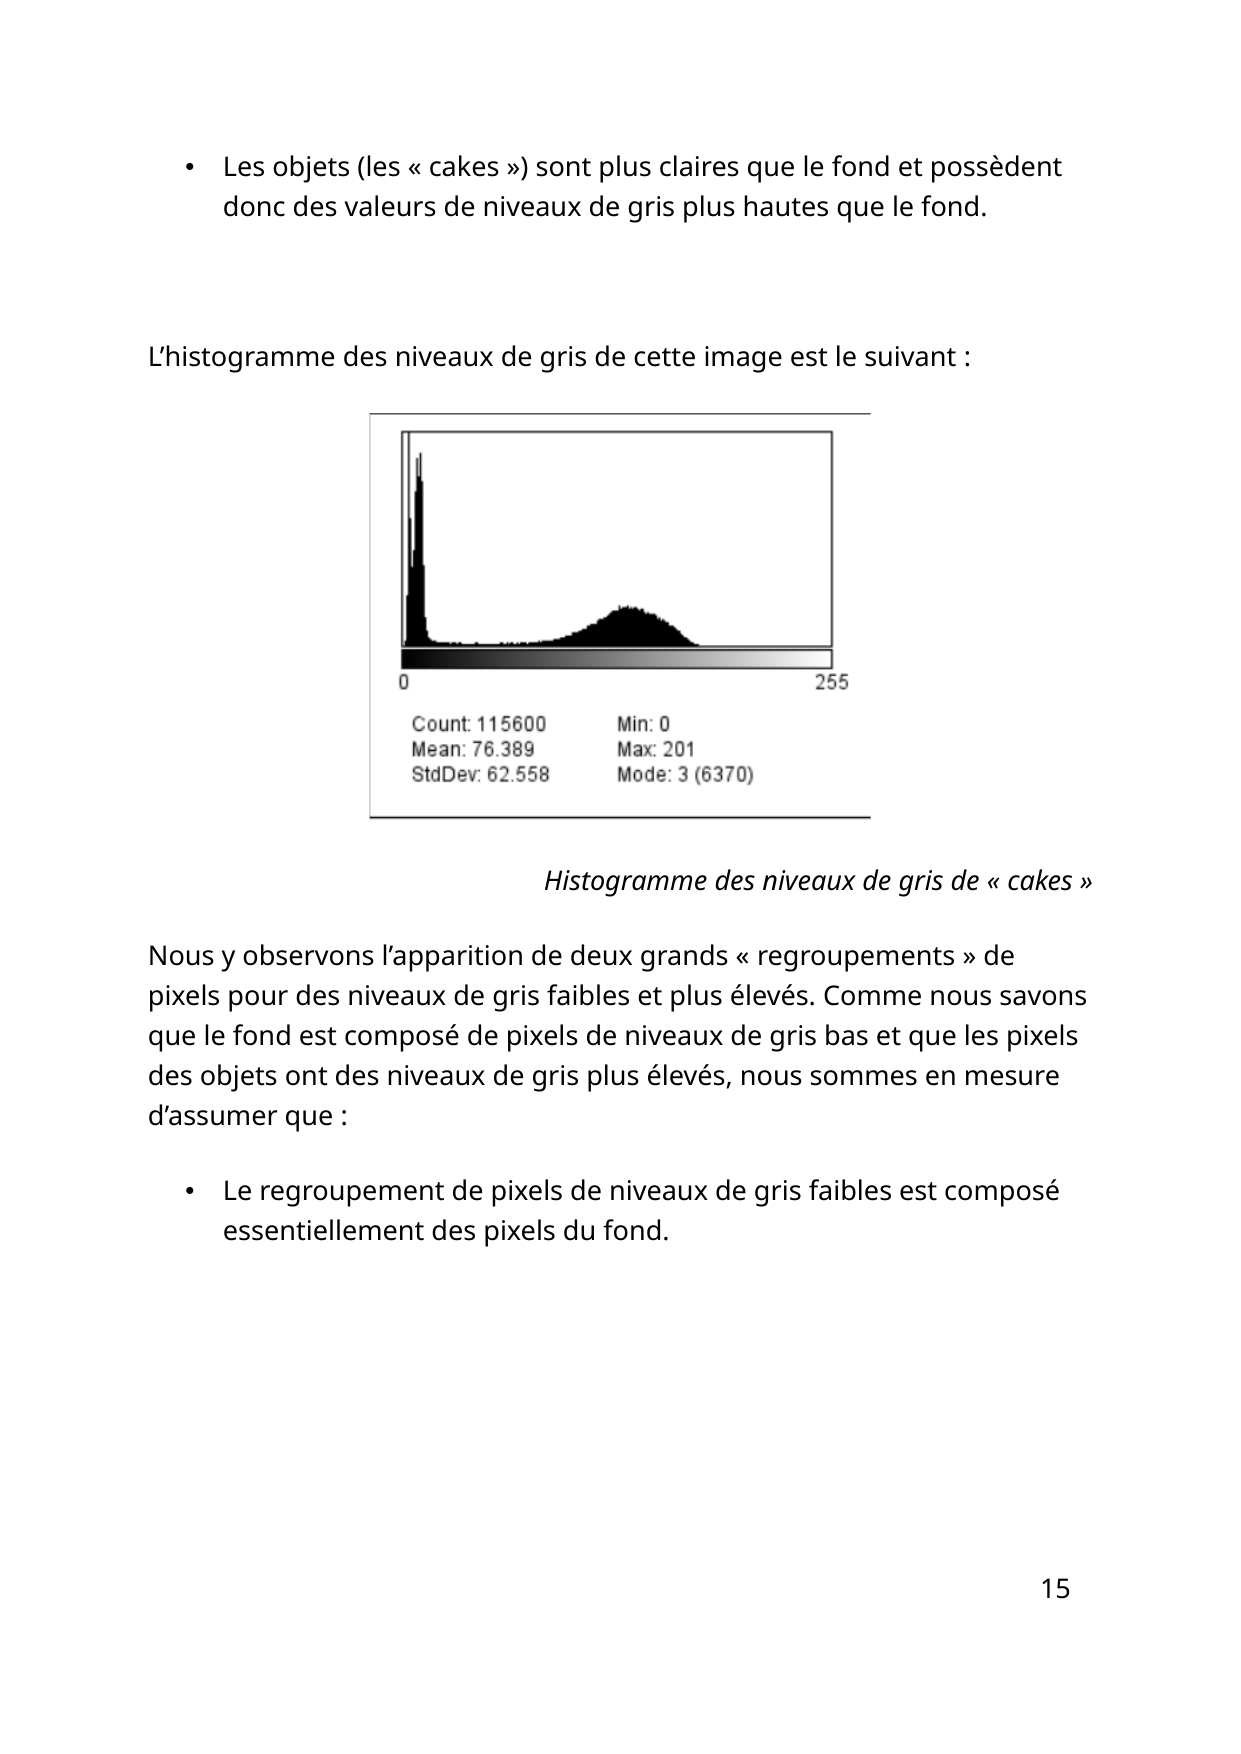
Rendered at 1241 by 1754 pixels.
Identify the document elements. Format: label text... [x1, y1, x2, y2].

text Nous y observons l’apparition de deux grands « regroupements » de pixels pour des niveaux de gris faibles et plus élevés. Comme nous savons que le fond est composé de pixels de niveaux de gris bas et que les pixels des objets ont des niveaux de gris plus élevés, nous sommes en mesure d’assumer que : [148, 937, 1093, 1133]
text L’histogramme des niveaux de gris de cette image est le suivant : [148, 338, 1093, 375]
picture [369, 413, 871, 821]
list Les objets (les « cakes ») sont plus claires que le fond et possèdent donc des valeurs de niveaux de gris plus hautes que le fond. [185, 148, 1093, 224]
list Le regroupement de pixels de niveaux de gris faibles est composé essentiellement des pixels du fond. [185, 1171, 1093, 1248]
text Histogramme des niveaux de gris de « cakes » [148, 413, 1093, 898]
